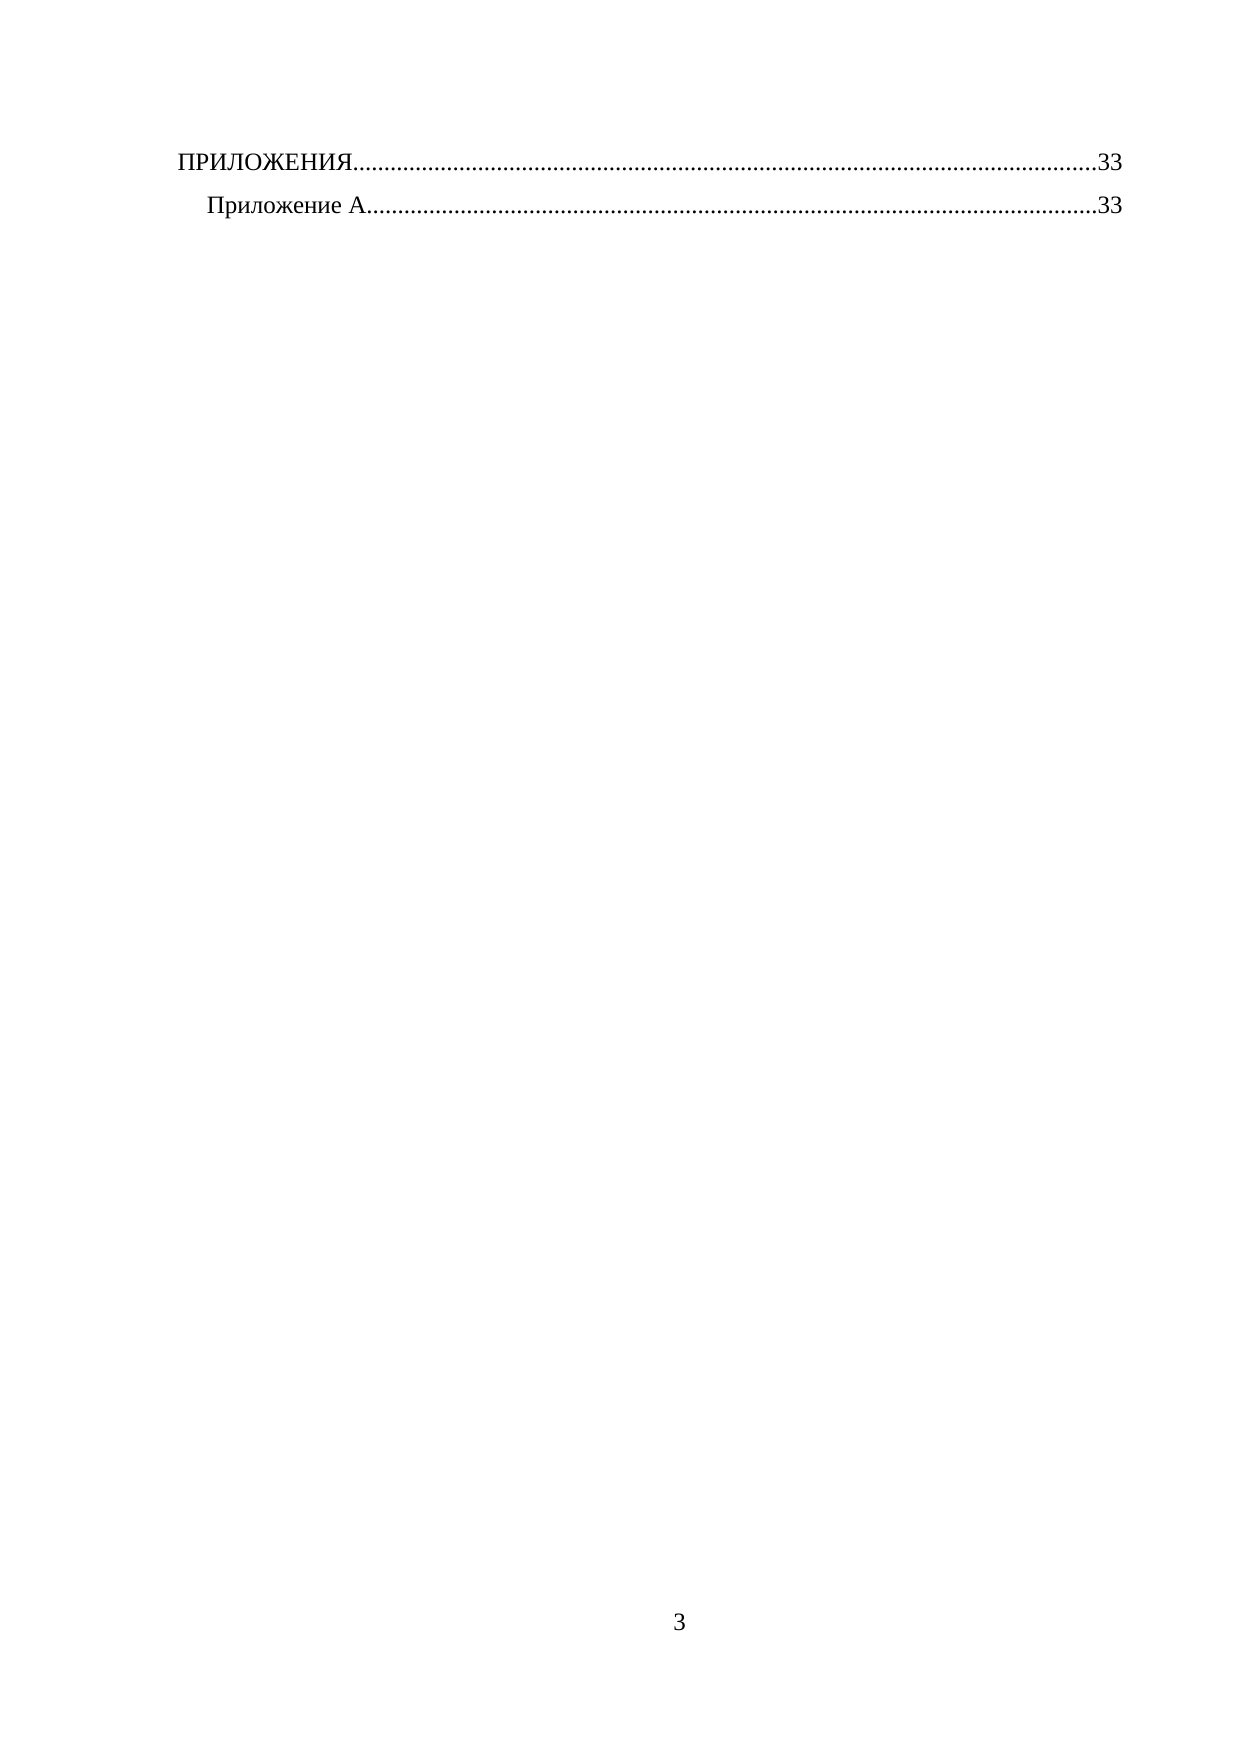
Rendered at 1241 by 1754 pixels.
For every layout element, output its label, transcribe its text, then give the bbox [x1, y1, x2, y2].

text ПРИЛОЖЕНИЯ 33 [177, 147, 1122, 176]
text Приложение А 33 [207, 190, 1122, 219]
